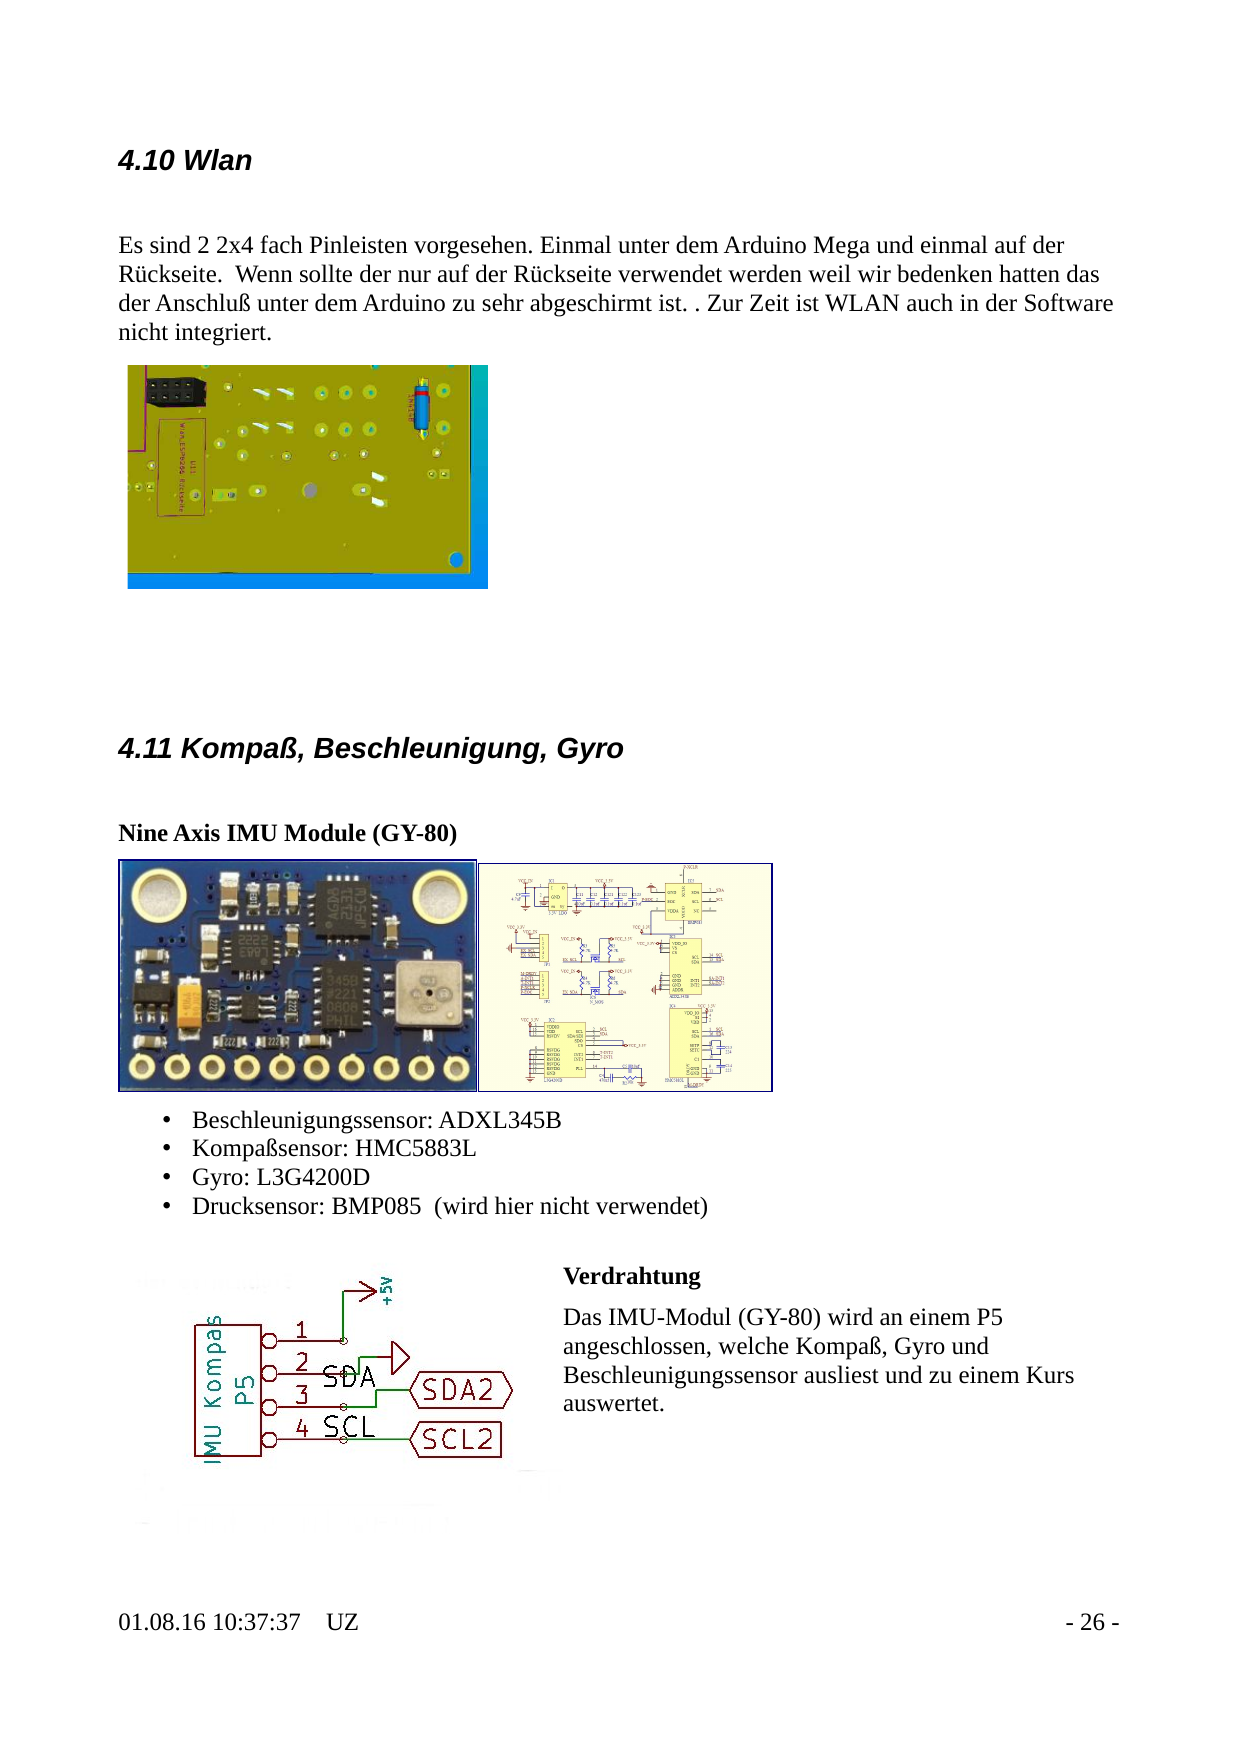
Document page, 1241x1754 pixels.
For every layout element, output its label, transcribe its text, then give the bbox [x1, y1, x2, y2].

list Beschleunigungssensor: ADXL345B [162, 1105, 1122, 1133]
picture [479, 864, 771, 1091]
subtitle 4.10 Wlan [118, 143, 1122, 177]
list Kompaßsensor: HMC5883L [162, 1133, 1122, 1162]
picture [127, 365, 488, 589]
picture [120, 861, 476, 1091]
text Das IMU-Modul (GY-80) wird an einem P5 angeschlossen, welche Kompaß, Gyro und Beschleunigungssensor ausliest und zu einem Kurs auswertet. [563, 1302, 1122, 1446]
text Verdrahtung [118, 1232, 1122, 1290]
text Nine Axis IMU Module (GY-80) [118, 818, 1122, 847]
subtitle 4.11 Kompaß, Beschleunigung, Gyro [118, 731, 1122, 764]
picture [134, 1247, 563, 1534]
text Es sind 2 2x4 fach Pinleisten vorgesehen. Einmal unter dem Arduino Mega und einmal auf der Rückseite. Wenn sollte der nur auf der Rückseite verwendet werden weil wir bedenken hatten das der Anschluß unter dem Arduino zu sehr abgeschirmt ist. . Zur Zeit ist WLAN auch in der Software nicht integriert. [118, 230, 1122, 345]
list Drucksensor: BMP085 (wird hier nicht verwendet) [162, 1191, 1122, 1220]
text [118, 1541, 1122, 1570]
list Gyro: L3G4200D [162, 1162, 1122, 1191]
